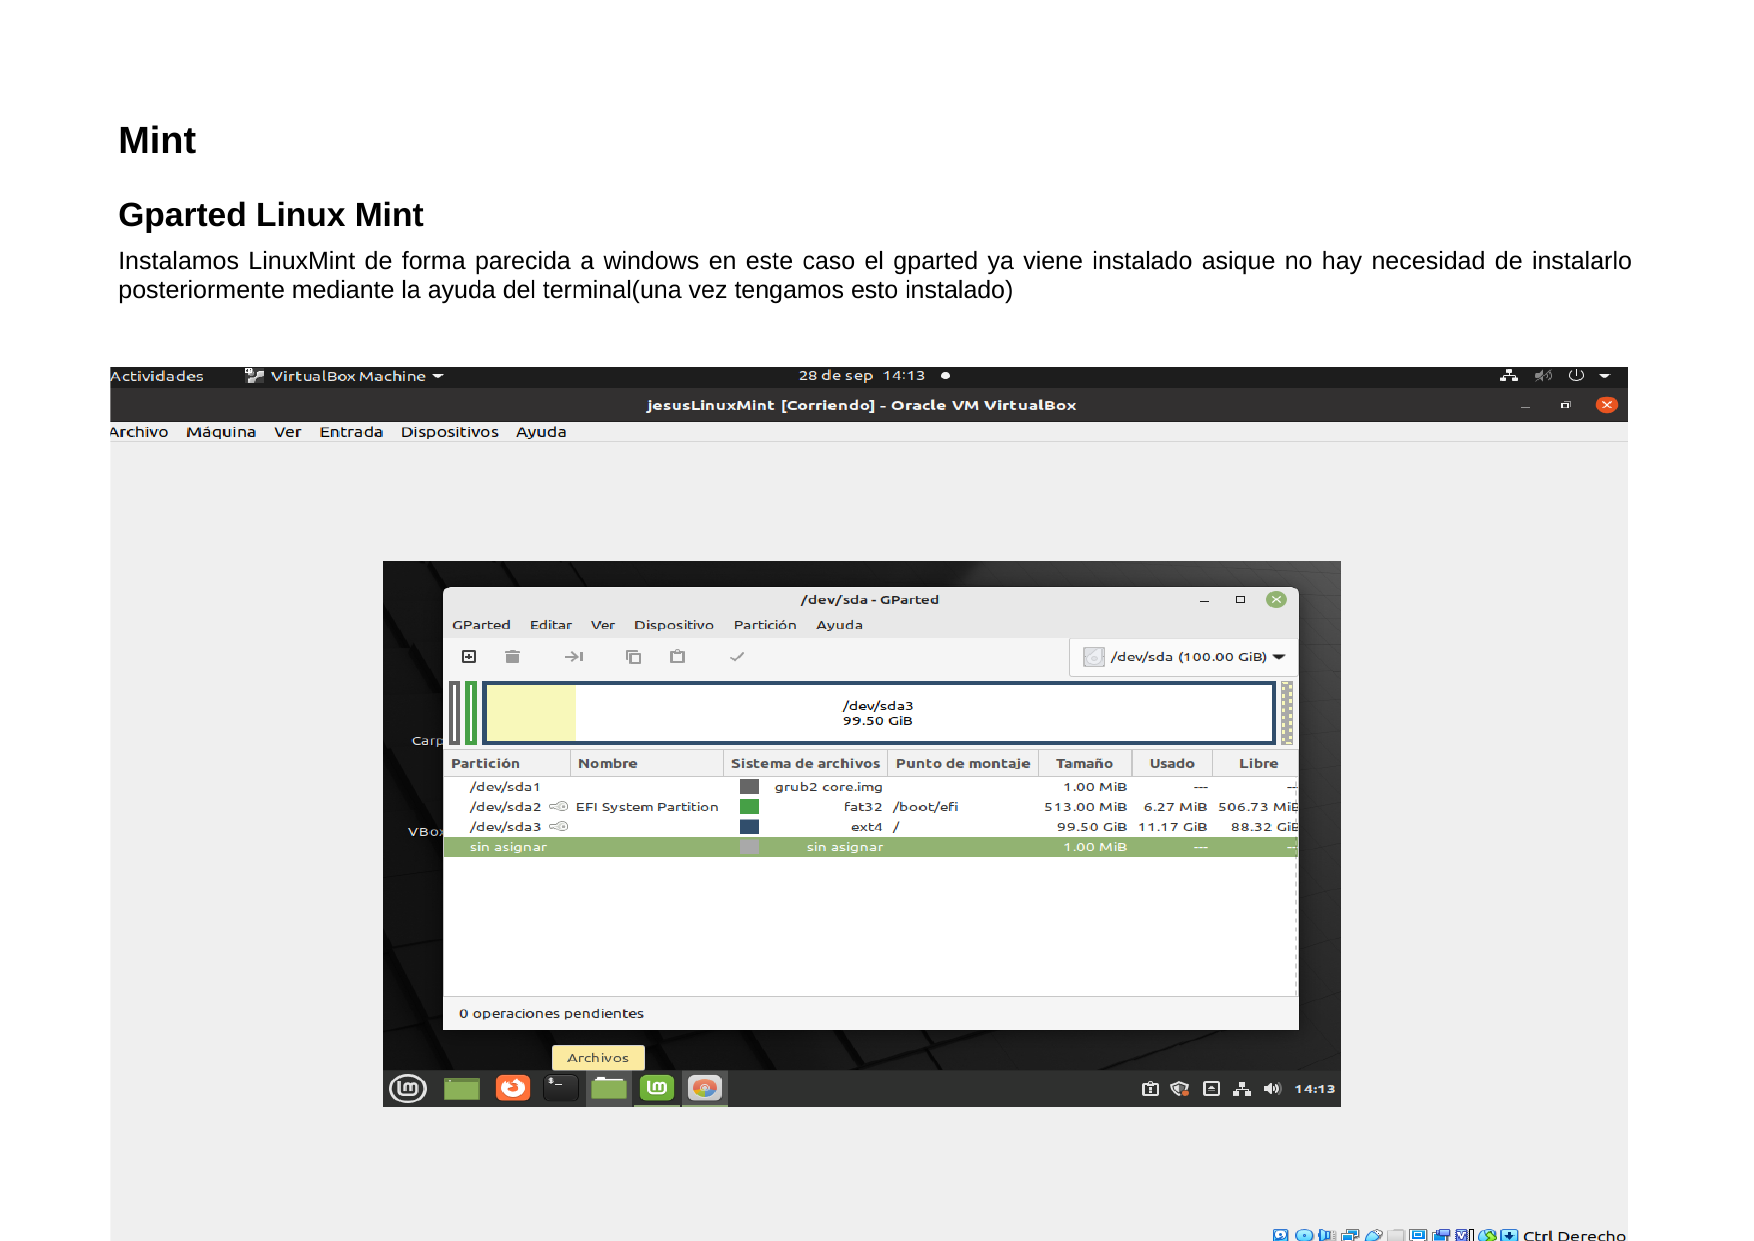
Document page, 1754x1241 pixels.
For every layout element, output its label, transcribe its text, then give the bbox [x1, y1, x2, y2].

subtitle Gparted Linux Mint [118, 195, 1636, 234]
text Instalamos LinuxMint de forma parecida a windows en este caso el gparted ya viene instalado asique no hay necesidad de instalarlo posteriormente mediante la ayuda del terminal(una vez tengamos esto instalado) [118, 246, 1636, 304]
subtitle Mint [118, 118, 1636, 162]
picture [110, 367, 1628, 1241]
